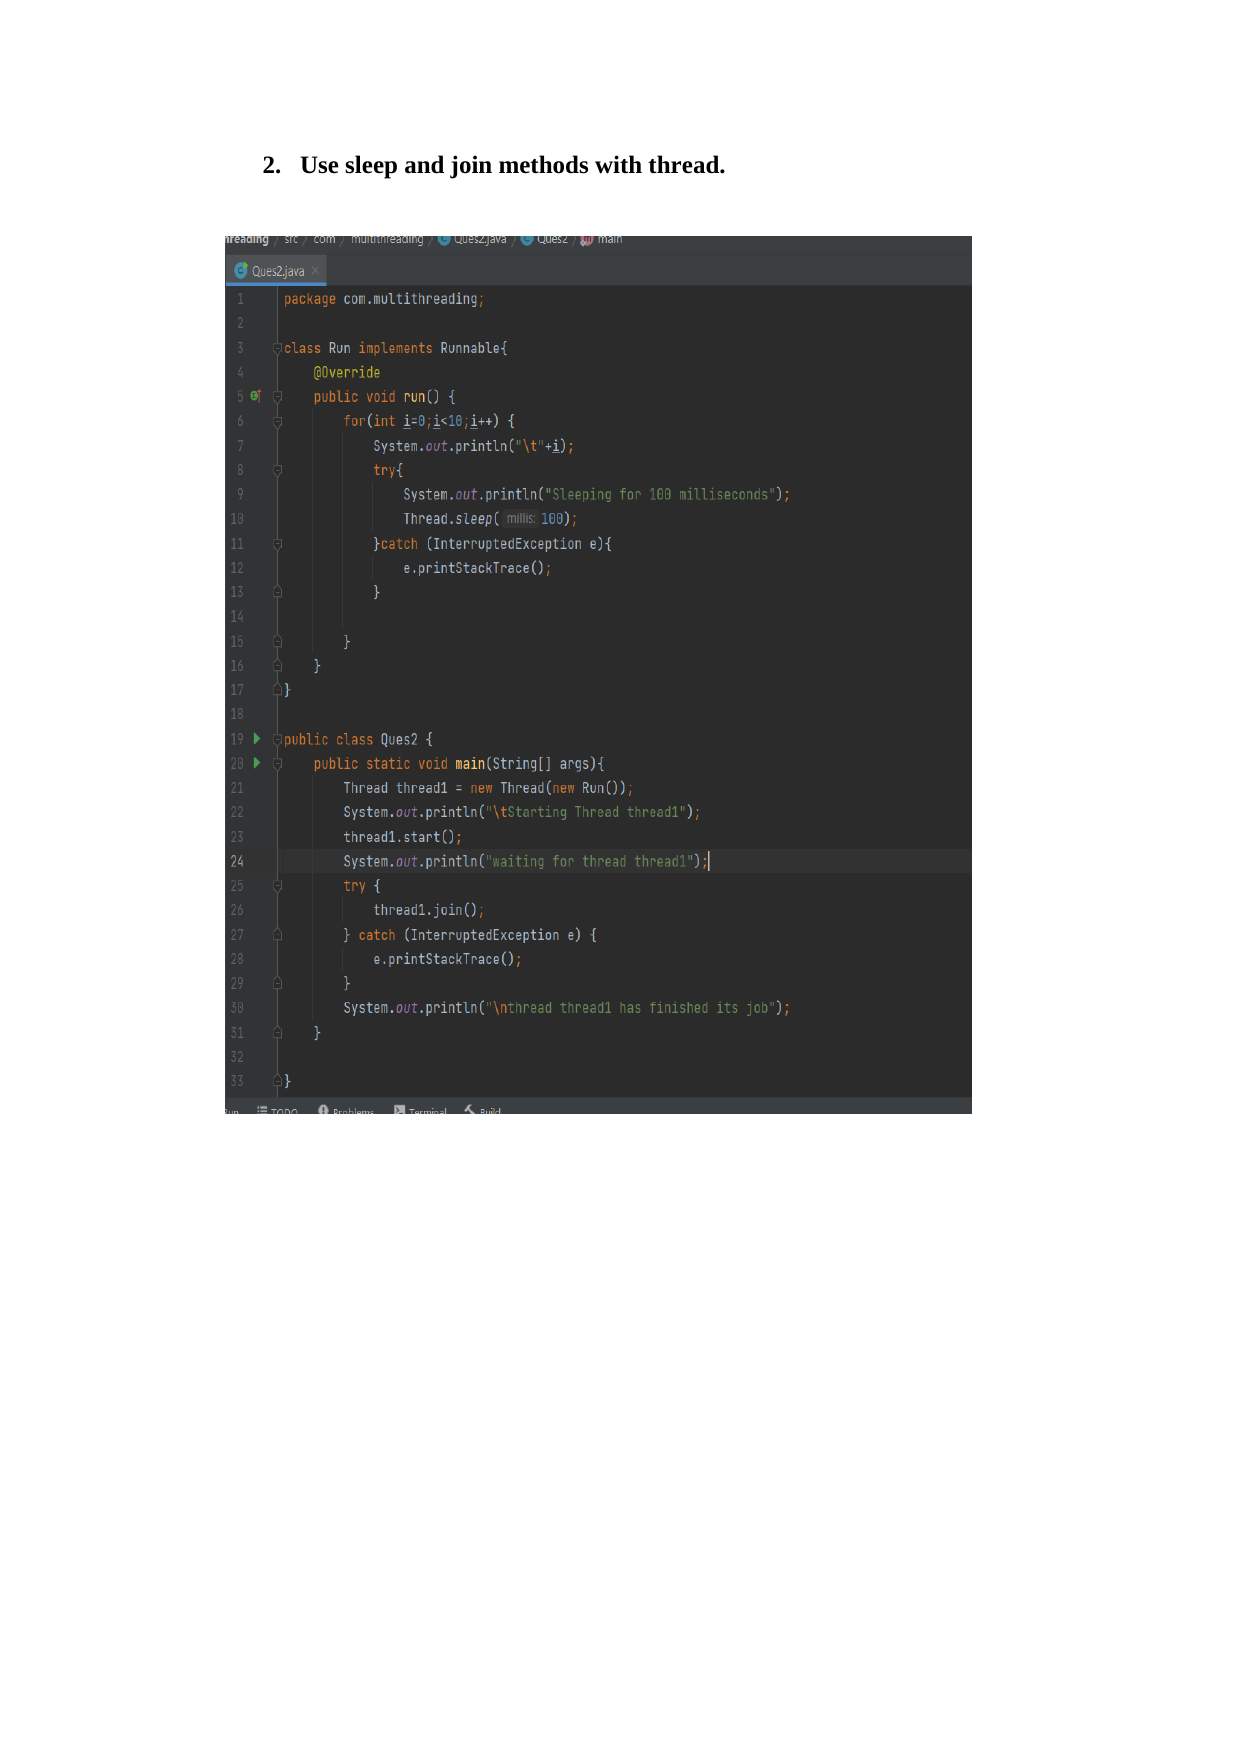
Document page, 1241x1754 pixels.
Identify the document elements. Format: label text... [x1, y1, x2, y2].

list Use sleep and join methods with thread. [262, 150, 1090, 179]
